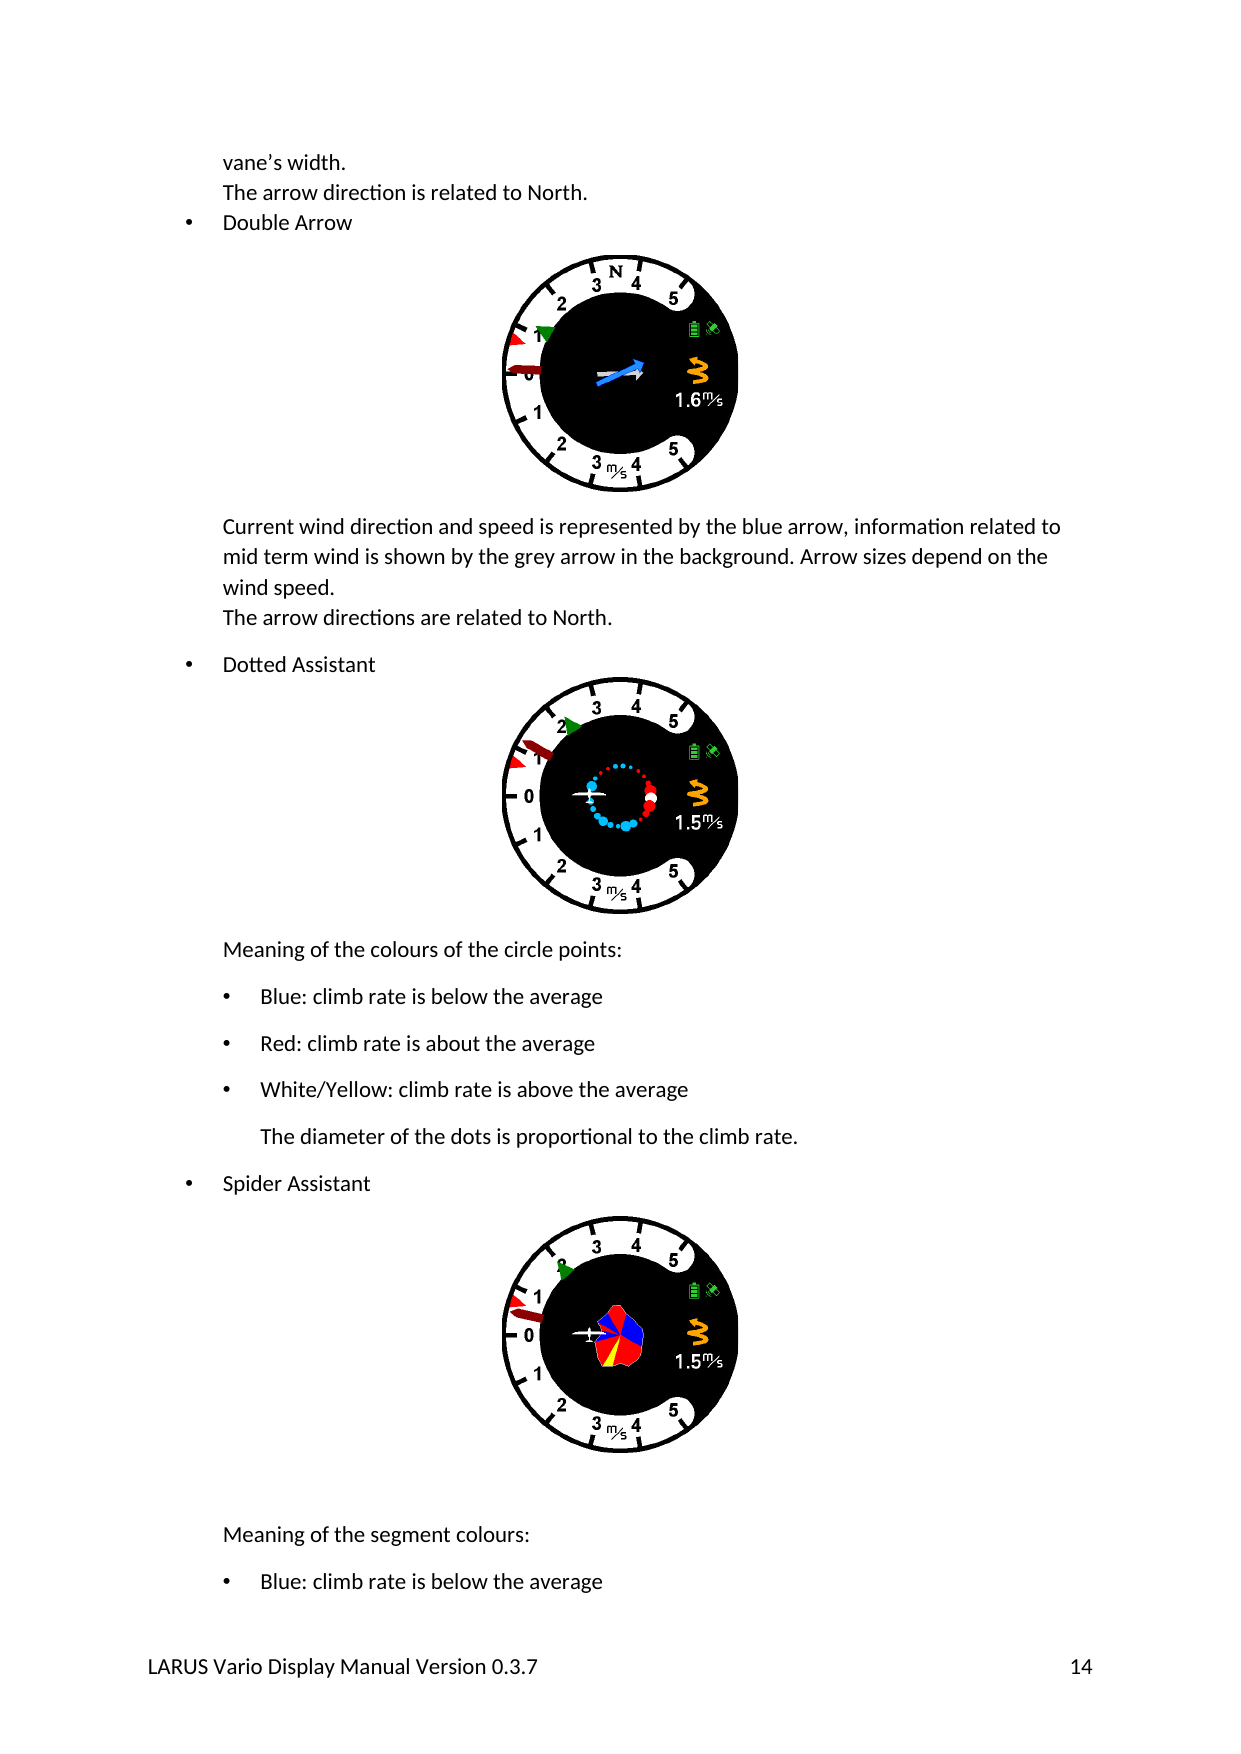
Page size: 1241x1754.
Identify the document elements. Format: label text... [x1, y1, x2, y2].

list vane’s width. The arrow direction is related to North. [185, 148, 1093, 206]
list The arrow directions are related to North. [185, 603, 1093, 631]
list Spider Assistant [185, 1169, 1093, 1197]
list Dotted Assistant [185, 650, 1093, 678]
list Blue: climb rate is below the average [223, 1567, 1093, 1595]
list Meaning of the segment colours: [185, 1520, 1093, 1548]
picture [502, 255, 739, 492]
list Current wind direction and speed is represented by the blue arrow, information related to mid term wind is shown by the grey arrow in the background. Arrow sizes depend on the wind speed. [185, 255, 1093, 601]
picture [502, 677, 739, 914]
list The diameter of the dots is proportional to the climb rate. [223, 1122, 1093, 1151]
list Double Arrow [185, 208, 1093, 236]
list Meaning of the colours of the circle points: [185, 697, 1093, 963]
list White/Yellow: climb rate is above the average [223, 1076, 1093, 1104]
list Blue: climb rate is below the average [223, 982, 1093, 1010]
list Red: climb rate is about the average [223, 1029, 1093, 1057]
picture [502, 1216, 739, 1453]
